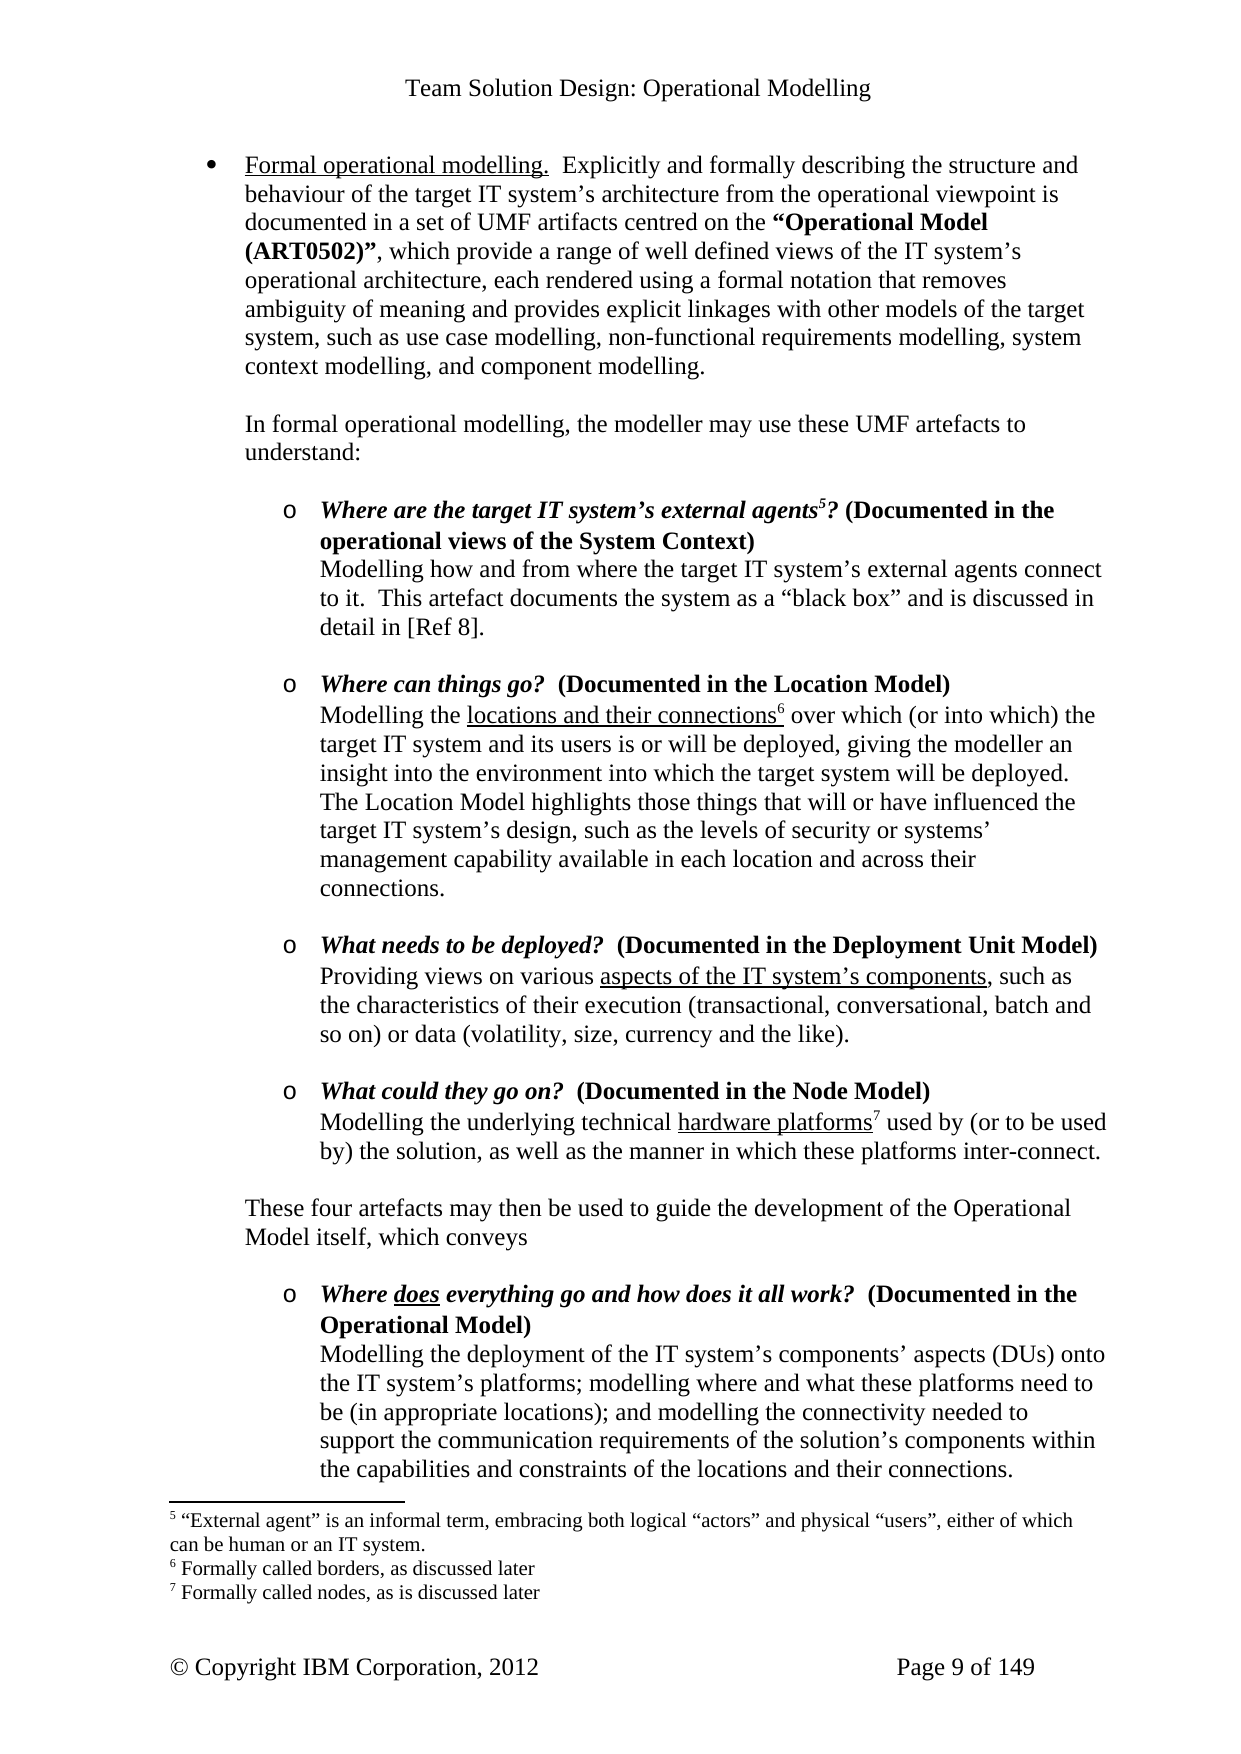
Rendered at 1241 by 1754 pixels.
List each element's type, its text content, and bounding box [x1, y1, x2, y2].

list Formally called nodes, as is discussed later [169, 1580, 1107, 1604]
list Formal operational modelling. Explicitly and formally describing the structure and behaviour of the target IT system’s architecture from the operational viewpoint is documented in a set of UMF artifacts centred on the “Operational Model (ART0502)”, which provide a range of well defined views of the IT system’s operational architecture, each rendered using a formal notation that removes ambiguity of meaning and provides explicit linkages with other models of the target system, such as use case modelling, non-functional requirements modelling, system context modelling, and component modelling. In formal operational modelling, the modeller may use these UMF artefacts to understand: [207, 150, 1107, 495]
list “External agent” is an informal term, embracing both logical “actors” and physical “users”, either of which can be human or an IT system. [169, 1508, 1107, 1556]
list Where can things go? (Documented in the Location Model) Modelling the locations and their connections over which (or into which) the target IT system and its users is or will be deployed, giving the modeller an insight into the environment into which the target system will be deployed. The Location Model highlights those things that will or have influenced the target IT system’s design, such as the levels of security or systems’ management capability available in each location and across their connections. [282, 669, 1107, 930]
list What could they go on? (Documented in the Node Model) Modelling the underlying technical hardware platforms used by (or to be used by) the solution, as well as the manner in which these platforms inter-connect. [282, 1076, 1107, 1193]
list These four artefacts may then be used to guide the development of the Operational Model itself, which conveys [244, 1193, 1107, 1279]
list What needs to be deployed? (Documented in the Deployment Unit Model) Providing views on various aspects of the IT system’s components, such as the characteristics of their execution (transactional, conversational, batch and so on) or data (volatility, size, currency and the like). [282, 930, 1107, 1076]
list Where are the target IT system’s external agents? (Documented in the operational views of the System Context) Modelling how and from where the target IT system’s external agents connect to it. This artefact documents the system as a “black box” and is discussed in detail in [Ref 6]. [282, 495, 1107, 669]
list Formally called borders, as discussed later [169, 1556, 1107, 1580]
list Where does everything go and how does it all work? (Documented in the Operational Model) Modelling the deployment of the IT system’s components’ aspects (DUs) onto the IT system’s platforms; modelling where and what these platforms need to be (in appropriate locations); and modelling the connectivity needed to support the communication requirements of the solution’s components within the capabilities and constraints of the locations and their connections. [282, 1279, 1107, 1483]
